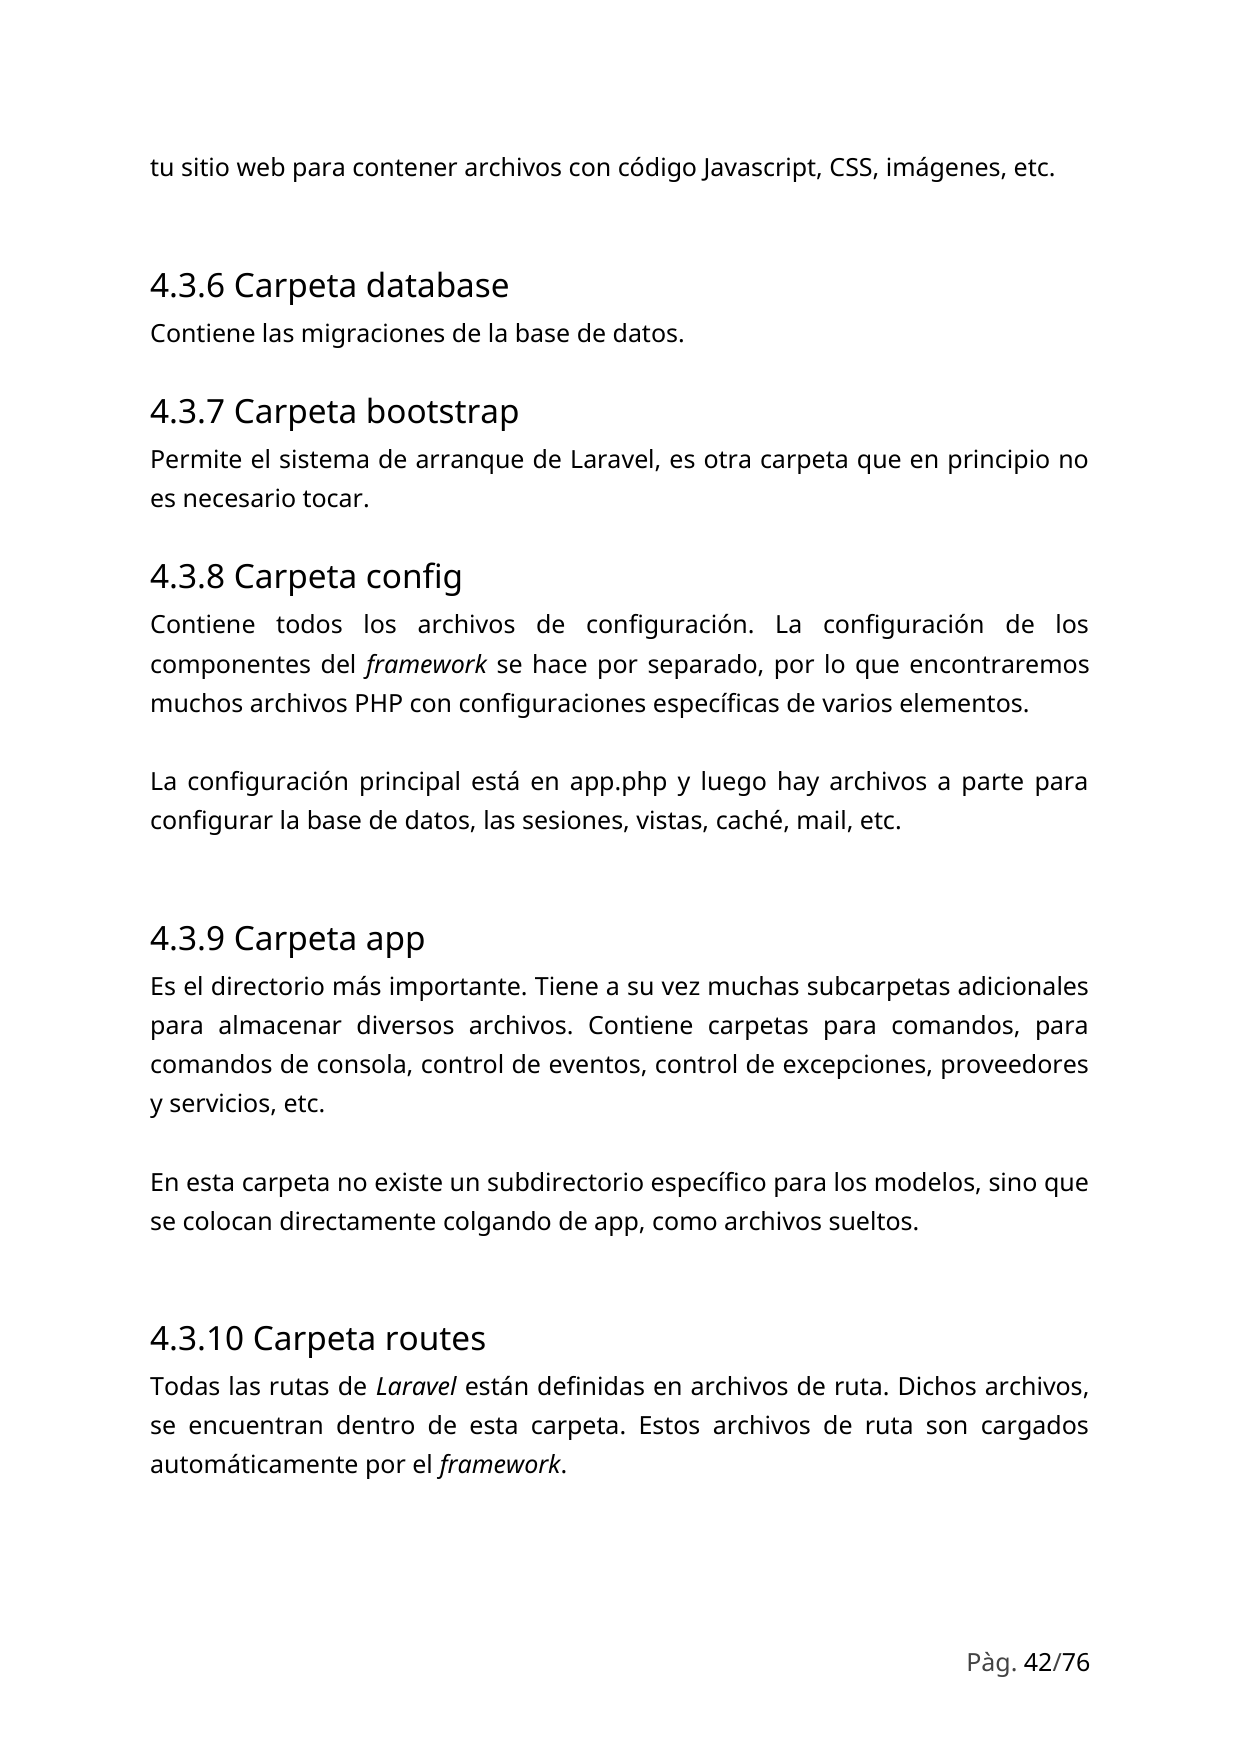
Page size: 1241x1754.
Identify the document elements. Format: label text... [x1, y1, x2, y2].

text Es el directorio más importante. Tiene a su vez muchas subcarpetas adicionales para almacenar diversos archivos. Contiene carpetas para comandos, para comandos de consola, control de eventos, control de excepciones, proveedores y servicios, etc. [150, 968, 1090, 1120]
text tu sitio web para contener archivos con código Javascript, CSS, imágenes, etc. [150, 150, 1090, 184]
text La configuración principal está en app.php y luego hay archivos a parte para configurar la base de datos, las sesiones, vistas, caché, mail, etc. [150, 764, 1090, 837]
text Contiene todos los archivos de configuración. La configuración de los componentes del framework se hace por separado, por lo que encontraremos muchos archivos PHP con configuraciones específicas de varios elementos. [150, 607, 1090, 719]
text Permite el sistema de arranque de Laravel, es otra carpeta que en principio no es necesario tocar. [150, 442, 1090, 515]
text Todas las rutas de Laravel están definidas en archivos de ruta. Dichos archivos, se encuentran dentro de esta carpeta. Estos archivos de ruta son cargados automáticamente por el framework. [150, 1369, 1090, 1481]
subtitle 4.3.9 Carpeta app [150, 914, 1090, 960]
subtitle 4.3.8 Carpeta config [150, 553, 1090, 599]
subtitle 4.3.7 Carpeta bootstrap [150, 388, 1090, 433]
text Contiene las migraciones de la base de datos. [150, 315, 1090, 349]
subtitle 4.3.6 Carpeta database [150, 262, 1090, 307]
text En esta carpeta no existe un subdirectorio específico para los modelos, sino que se colocan directamente colgando de app, como archivos sueltos. [150, 1164, 1090, 1237]
subtitle 4.3.10 Carpeta routes [150, 1315, 1090, 1360]
